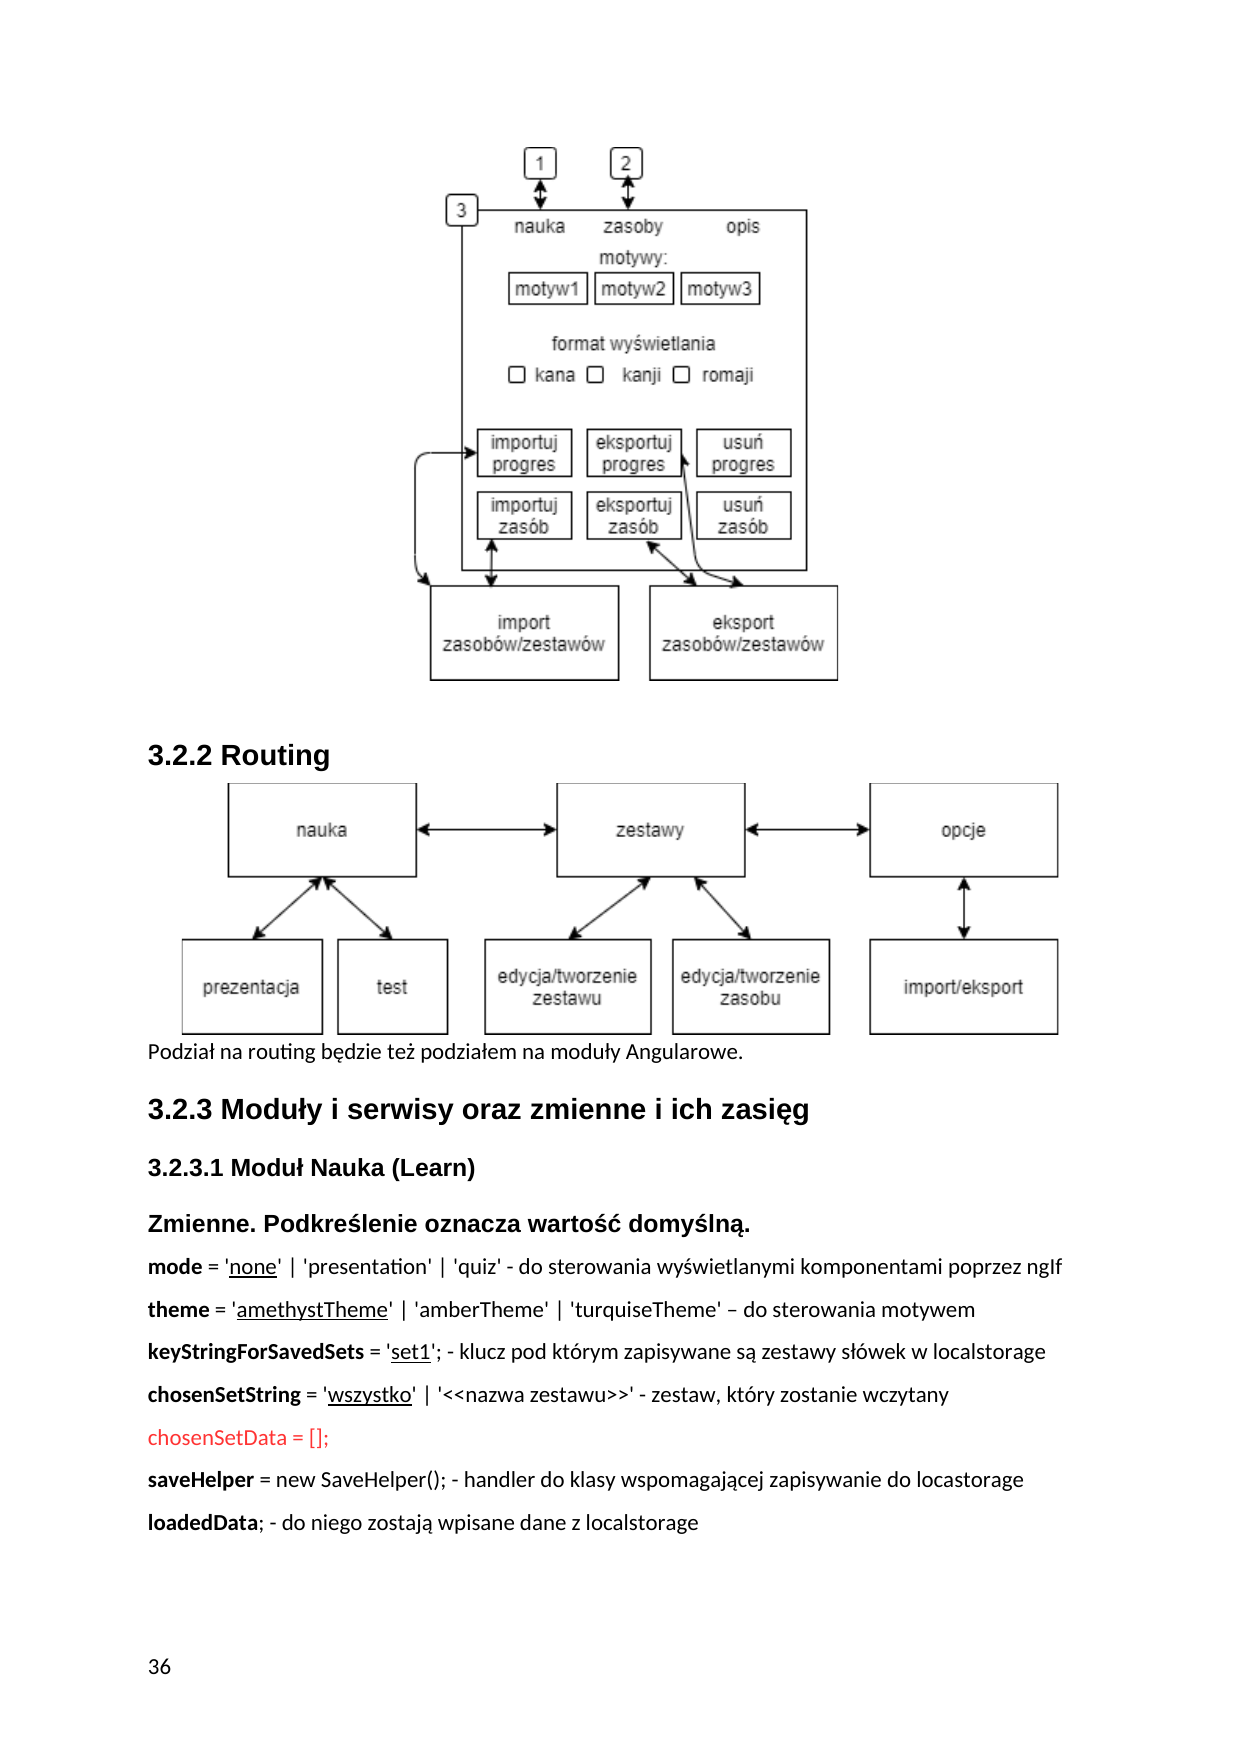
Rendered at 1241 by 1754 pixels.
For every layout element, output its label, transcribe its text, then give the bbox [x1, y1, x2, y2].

subtitle 3.2.3.1 Moduł Nauka (Learn) [148, 1153, 1093, 1182]
subtitle Zmienne. Podkreślenie oznacza wartość domyślną. [148, 1209, 1093, 1237]
text saveHelper = new SaveHelper(); - handler do klasy wspomagającej zapisywanie do locastorage [148, 1466, 1093, 1494]
text Podział na routing będzie też podziałem na moduły Angularowe. [148, 786, 1093, 1065]
picture [181, 783, 1059, 1035]
text chosenSetData = []; [148, 1423, 1093, 1451]
subtitle 3.2.2 Routing [148, 738, 1093, 771]
text chosenSetString = 'wszystko' | '<<nazwa zestawu>>' - zestaw, który zostanie wczytany [148, 1380, 1093, 1408]
text theme = 'amethystTheme' | 'amberTheme' | 'turquiseTheme' – do sterowania motywem [148, 1295, 1093, 1323]
text mode = 'none' | 'presentation' | 'quiz' - do sterowania wyświetlanymi komponentami poprzez ngIf [148, 1252, 1093, 1280]
subtitle 3.2.3 Moduły i serwisy oraz zmienne i ich zasięg [148, 1092, 1093, 1126]
text keyStringForSavedSets = 'set1'; - klucz pod którym zapisywane są zestawy słówek w localstorage [148, 1337, 1093, 1366]
picture [402, 147, 839, 681]
text loadedData; - do niego zostają wpisane dane z localstorage [148, 1508, 1093, 1536]
